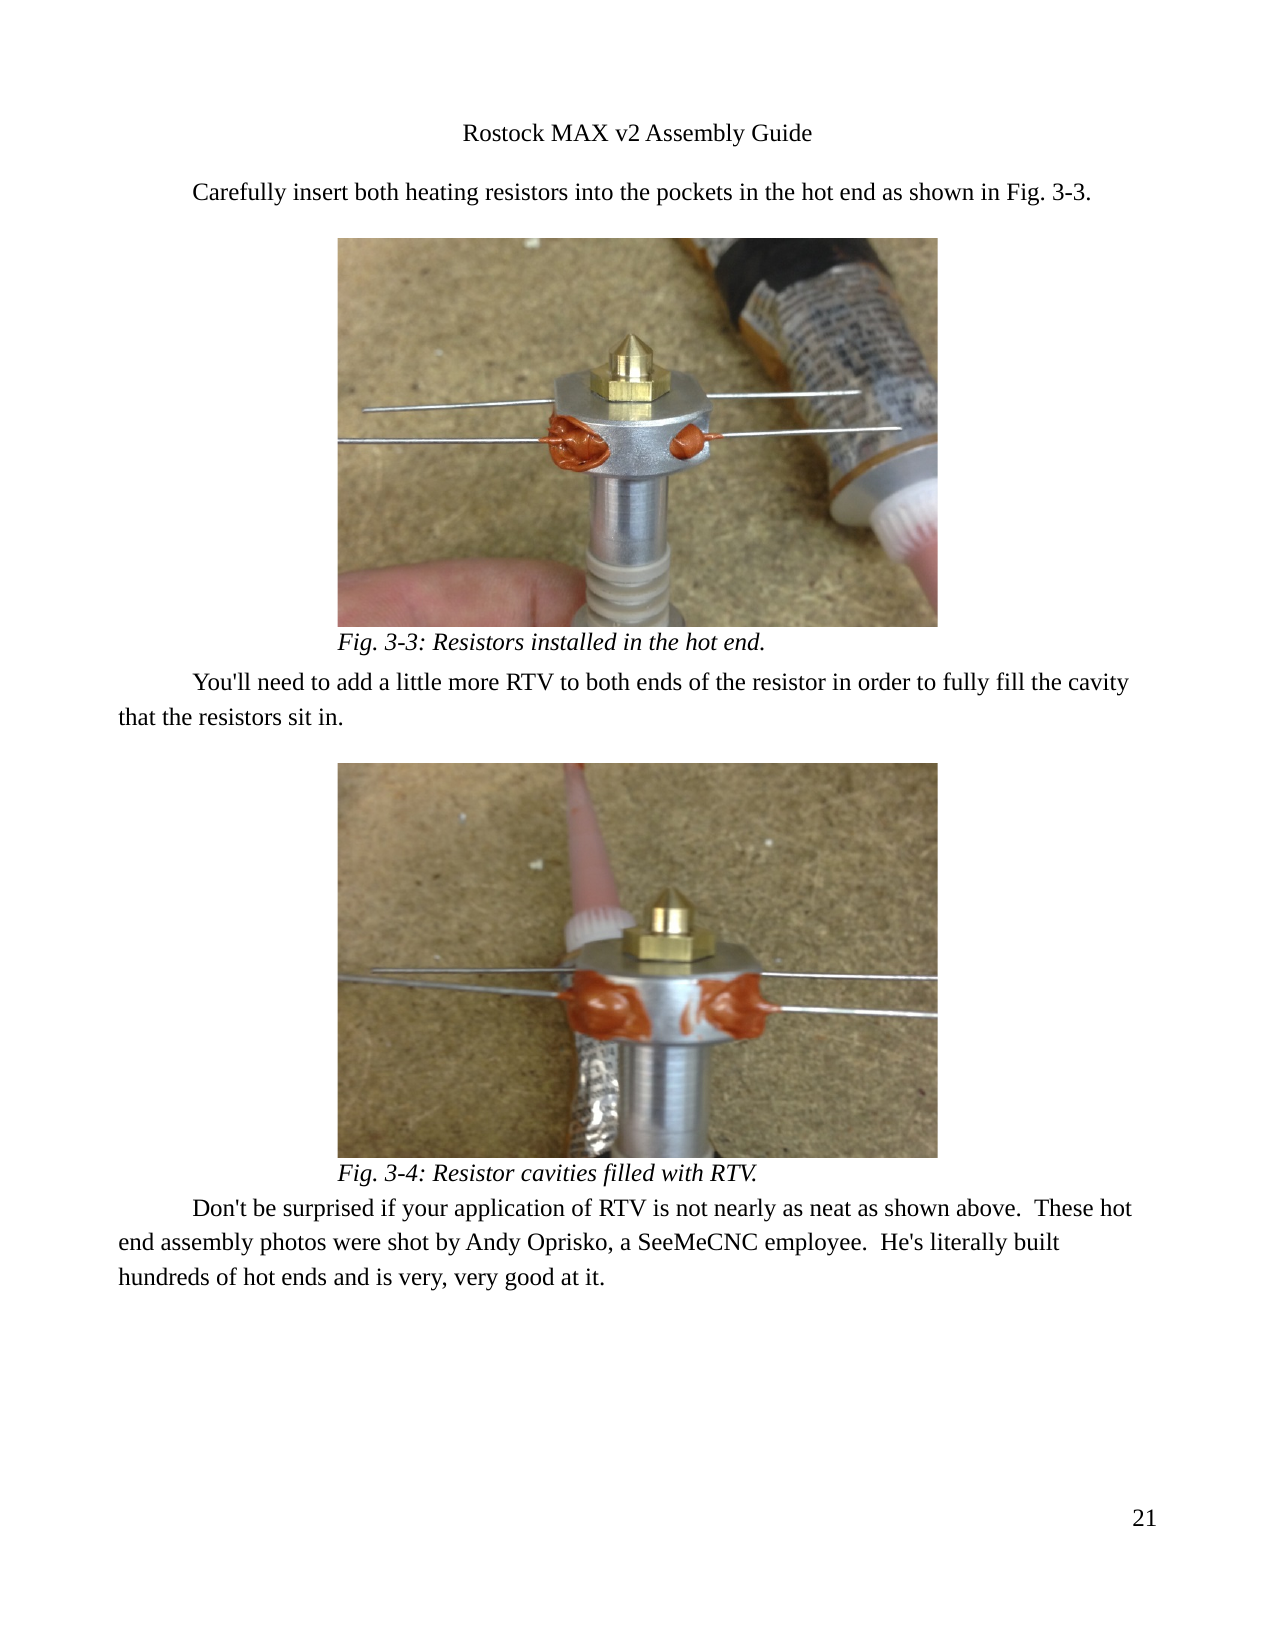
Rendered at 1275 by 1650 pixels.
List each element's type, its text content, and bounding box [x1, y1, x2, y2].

text Fig. 3-4: Resistor cavities filled with RTV. [337, 1158, 937, 1187]
text Fig. 3-3: Resistors installed in the hot end. [337, 627, 937, 656]
picture [337, 763, 938, 1158]
text You'll need to add a little more RTV to both ends of the resistor in order to fully fill the cavity that the resistors sit in. [118, 667, 1157, 731]
text Don't be surprised if your application of RTV is not nearly as neat as shown above. These hot end assembly photos were shot by Andy Oprisko, a SeeMeCNC employee. He's literally built hundreds of hot ends and is very, very good at it. [118, 1193, 1157, 1290]
text Carefully insert both heating resistors into the pockets in the hot end as shown in Fig. 3-3. [118, 177, 1157, 206]
picture [337, 238, 938, 627]
